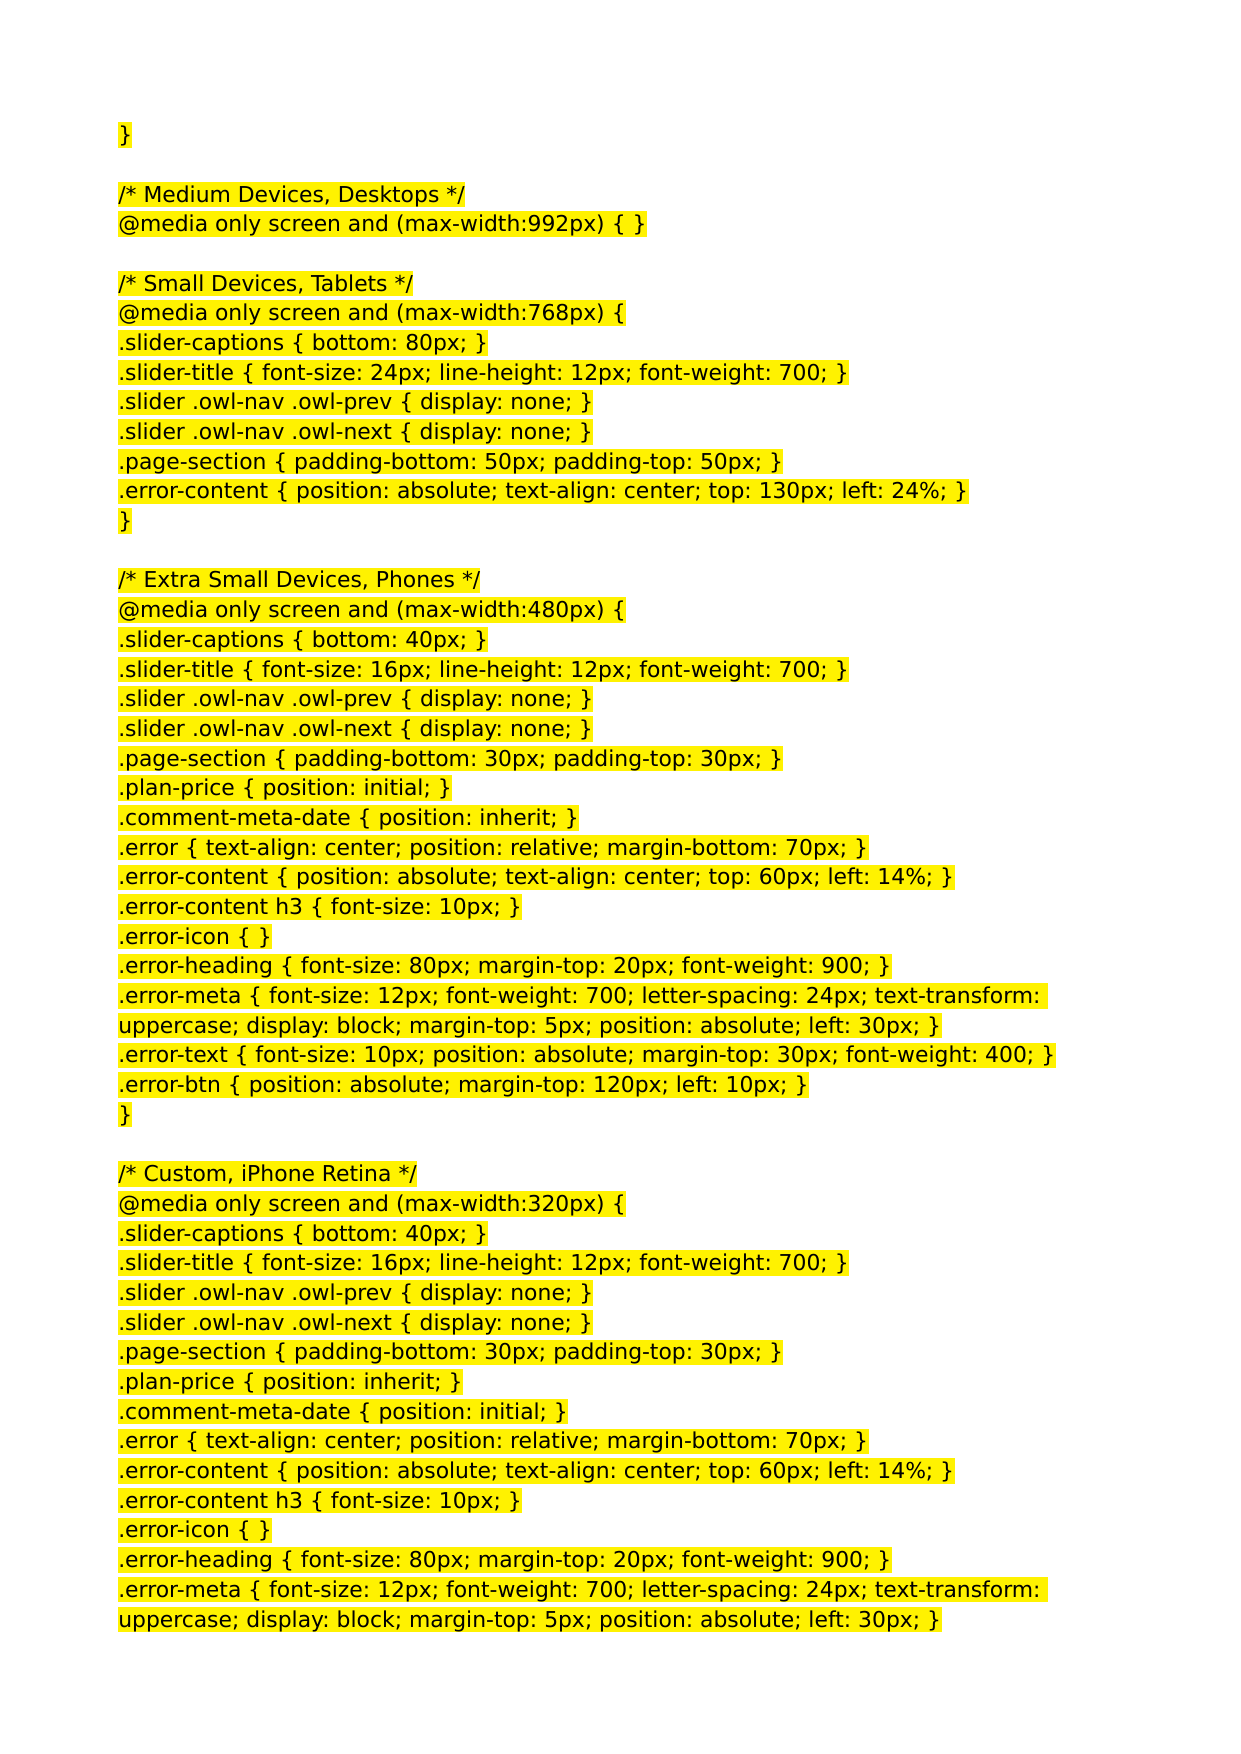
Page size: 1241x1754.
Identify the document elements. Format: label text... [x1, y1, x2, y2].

text @media only screen and (max-width:320px) { [118, 1187, 1122, 1217]
text } [118, 504, 1122, 534]
text .error-content h3 { font-size: 10px; } [118, 1484, 1122, 1513]
text .error-icon { } [118, 920, 1122, 949]
text .slider-captions { bottom: 80px; } [118, 326, 1122, 356]
text .error-content h3 { font-size: 10px; } [118, 890, 1122, 920]
text .error-heading { font-size: 80px; margin-top: 20px; font-weight: 900; } [118, 949, 1122, 979]
text } [118, 118, 1122, 148]
text .slider-title { font-size: 24px; line-height: 12px; font-weight: 700; } [118, 356, 1122, 385]
text .page-section { padding-bottom: 30px; padding-top: 30px; } [118, 1335, 1122, 1365]
text .error-content { position: absolute; text-align: center; top: 60px; left: 14%; } [118, 860, 1122, 890]
text @media only screen and (max-width:992px) { } [118, 207, 1122, 237]
text .page-section { padding-bottom: 30px; padding-top: 30px; } [118, 742, 1122, 771]
text .error-content { position: absolute; text-align: center; top: 60px; left: 14%; } [118, 1454, 1122, 1484]
text .slider-captions { bottom: 40px; } [118, 1217, 1122, 1246]
text @media only screen and (max-width:480px) { [118, 593, 1122, 623]
text /* Medium Devices, Desktops */ [118, 177, 1122, 207]
text .error-btn { position: absolute; margin-top: 120px; left: 10px; } [118, 1068, 1122, 1098]
text .slider .owl-nav .owl-prev { display: none; } [118, 682, 1122, 712]
text .slider .owl-nav .owl-next { display: none; } [118, 712, 1122, 742]
text .error { text-align: center; position: relative; margin-bottom: 70px; } [118, 1424, 1122, 1454]
text .slider-captions { bottom: 40px; } [118, 623, 1122, 652]
text .error-heading { font-size: 80px; margin-top: 20px; font-weight: 900; } [118, 1543, 1122, 1573]
text /* Custom, iPhone Retina */ [118, 1157, 1122, 1187]
text .plan-price { position: initial; } [118, 771, 1122, 801]
text .error-content { position: absolute; text-align: center; top: 130px; left: 24%; } [118, 474, 1122, 504]
text .page-section { padding-bottom: 50px; padding-top: 50px; } [118, 445, 1122, 474]
text .error-meta { font-size: 12px; font-weight: 700; letter-spacing: 24px; text-transform: uppercase; display: block; margin-top: 5px; position: absolute; left: 30px; } [118, 1573, 1122, 1632]
text .comment-meta-date { position: initial; } [118, 1395, 1122, 1424]
text .slider .owl-nav .owl-prev { display: none; } [118, 385, 1122, 415]
text .error-icon { } [118, 1513, 1122, 1543]
text @media only screen and (max-width:768px) { [118, 296, 1122, 326]
text .slider-title { font-size: 16px; line-height: 12px; font-weight: 700; } [118, 652, 1122, 682]
text .slider .owl-nav .owl-next { display: none; } [118, 415, 1122, 445]
text .error { text-align: center; position: relative; margin-bottom: 70px; } [118, 831, 1122, 860]
text } [118, 1098, 1122, 1127]
text /* Extra Small Devices, Phones */ [118, 563, 1122, 593]
text /* Small Devices, Tablets */ [118, 267, 1122, 296]
text .plan-price { position: inherit; } [118, 1365, 1122, 1395]
text .slider .owl-nav .owl-next { display: none; } [118, 1306, 1122, 1335]
text .slider-title { font-size: 16px; line-height: 12px; font-weight: 700; } [118, 1246, 1122, 1276]
text .comment-meta-date { position: inherit; } [118, 801, 1122, 831]
text .error-meta { font-size: 12px; font-weight: 700; letter-spacing: 24px; text-transform: uppercase; display: block; margin-top: 5px; position: absolute; left: 30px; } [118, 979, 1122, 1038]
text .slider .owl-nav .owl-prev { display: none; } [118, 1276, 1122, 1306]
text .error-text { font-size: 10px; position: absolute; margin-top: 30px; font-weight: 400; } [118, 1038, 1122, 1068]
